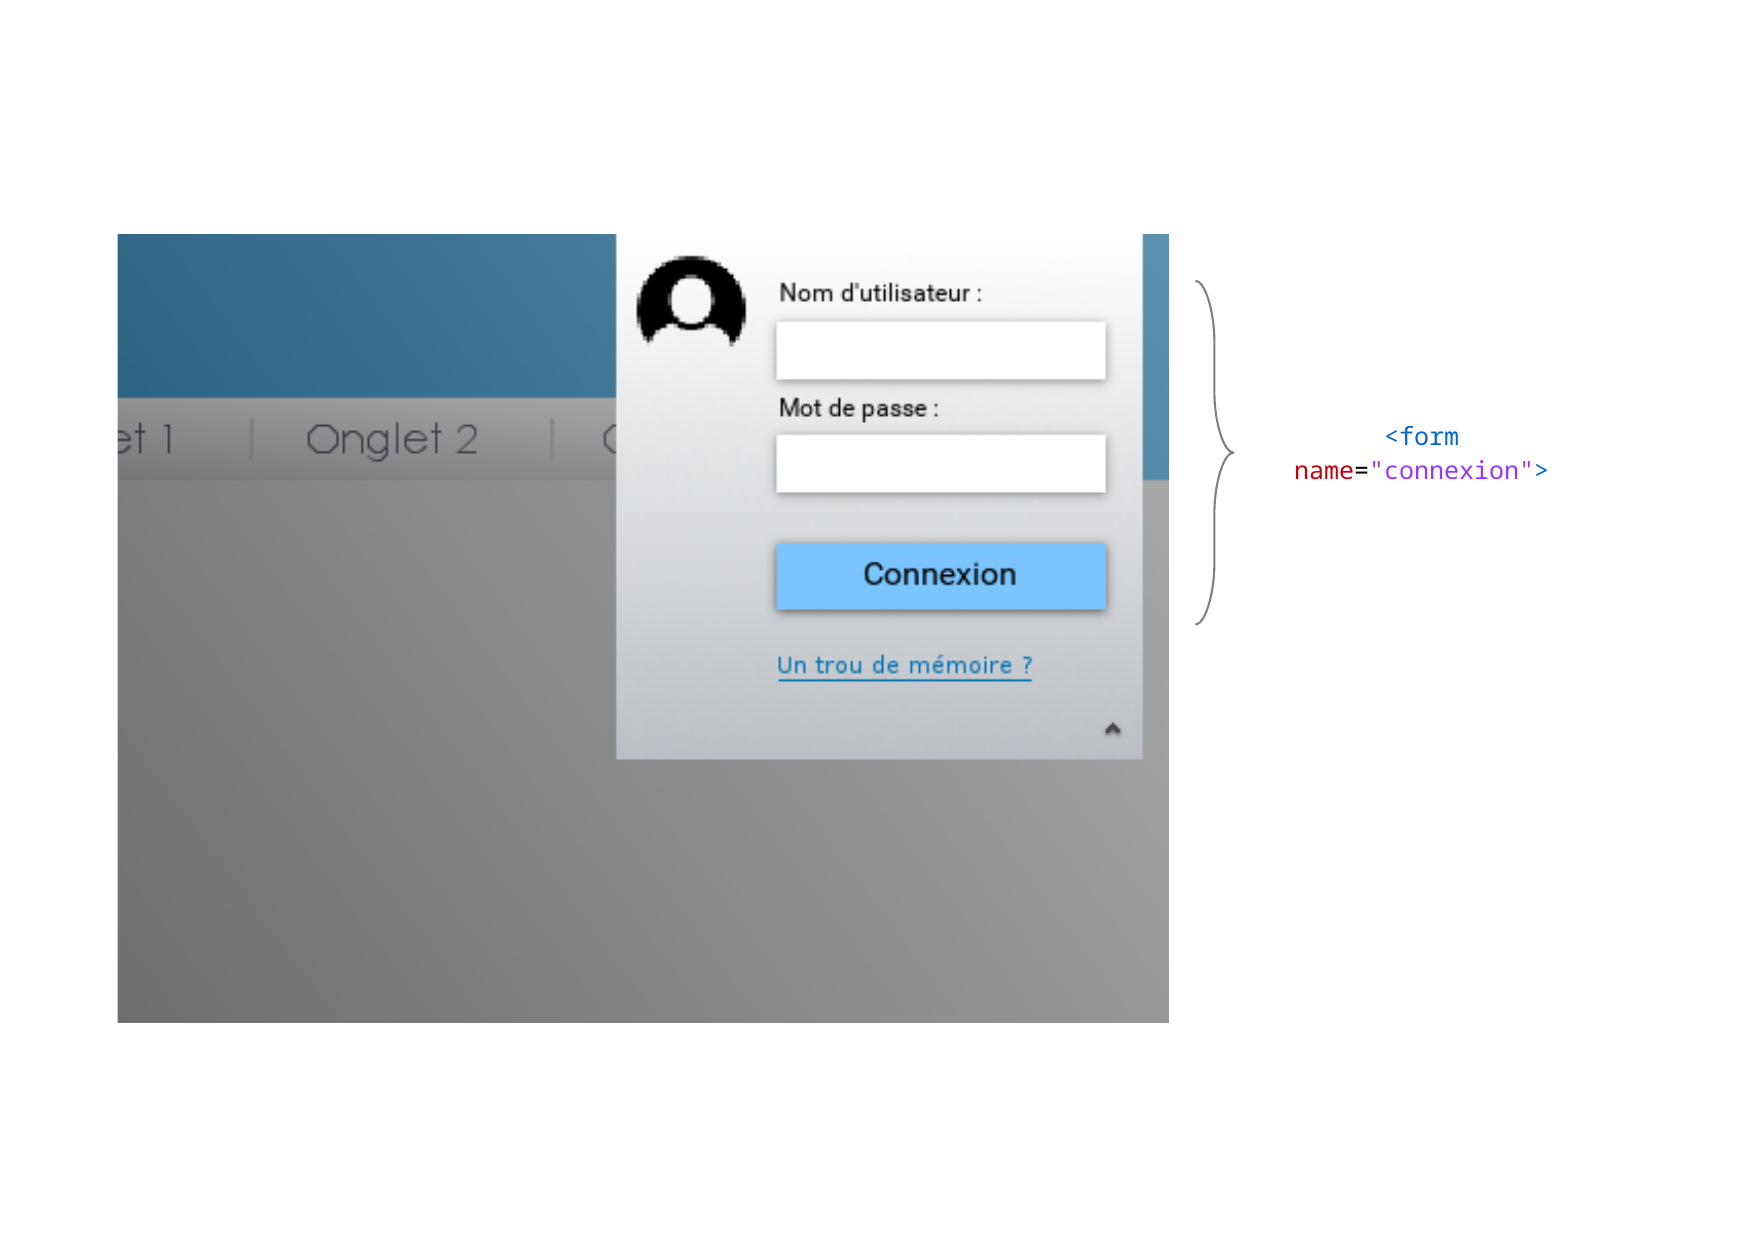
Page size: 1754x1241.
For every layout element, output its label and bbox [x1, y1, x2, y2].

picture [117, 234, 1169, 1023]
